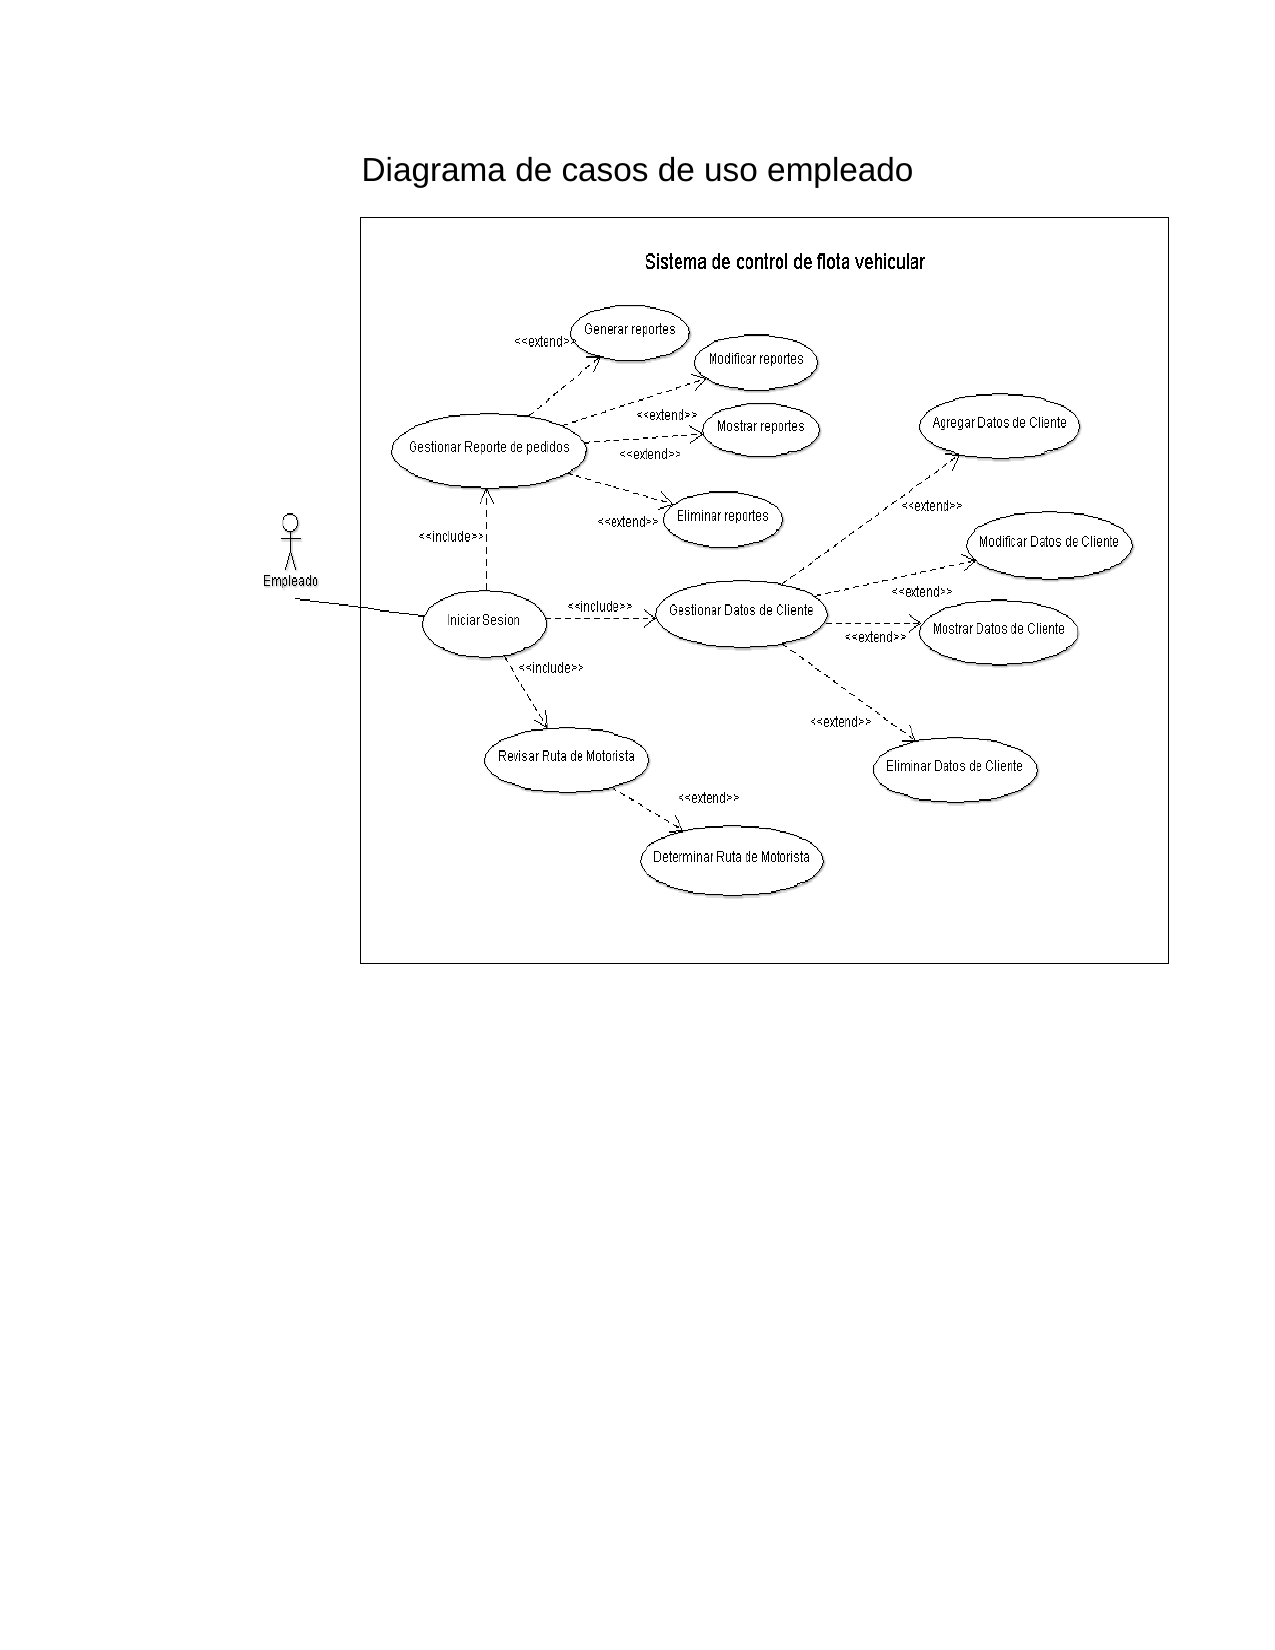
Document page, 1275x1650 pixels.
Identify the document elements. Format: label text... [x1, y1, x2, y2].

text Diagrama de casos de uso empleado [150, 150, 1125, 188]
picture [150, 217, 1275, 1238]
